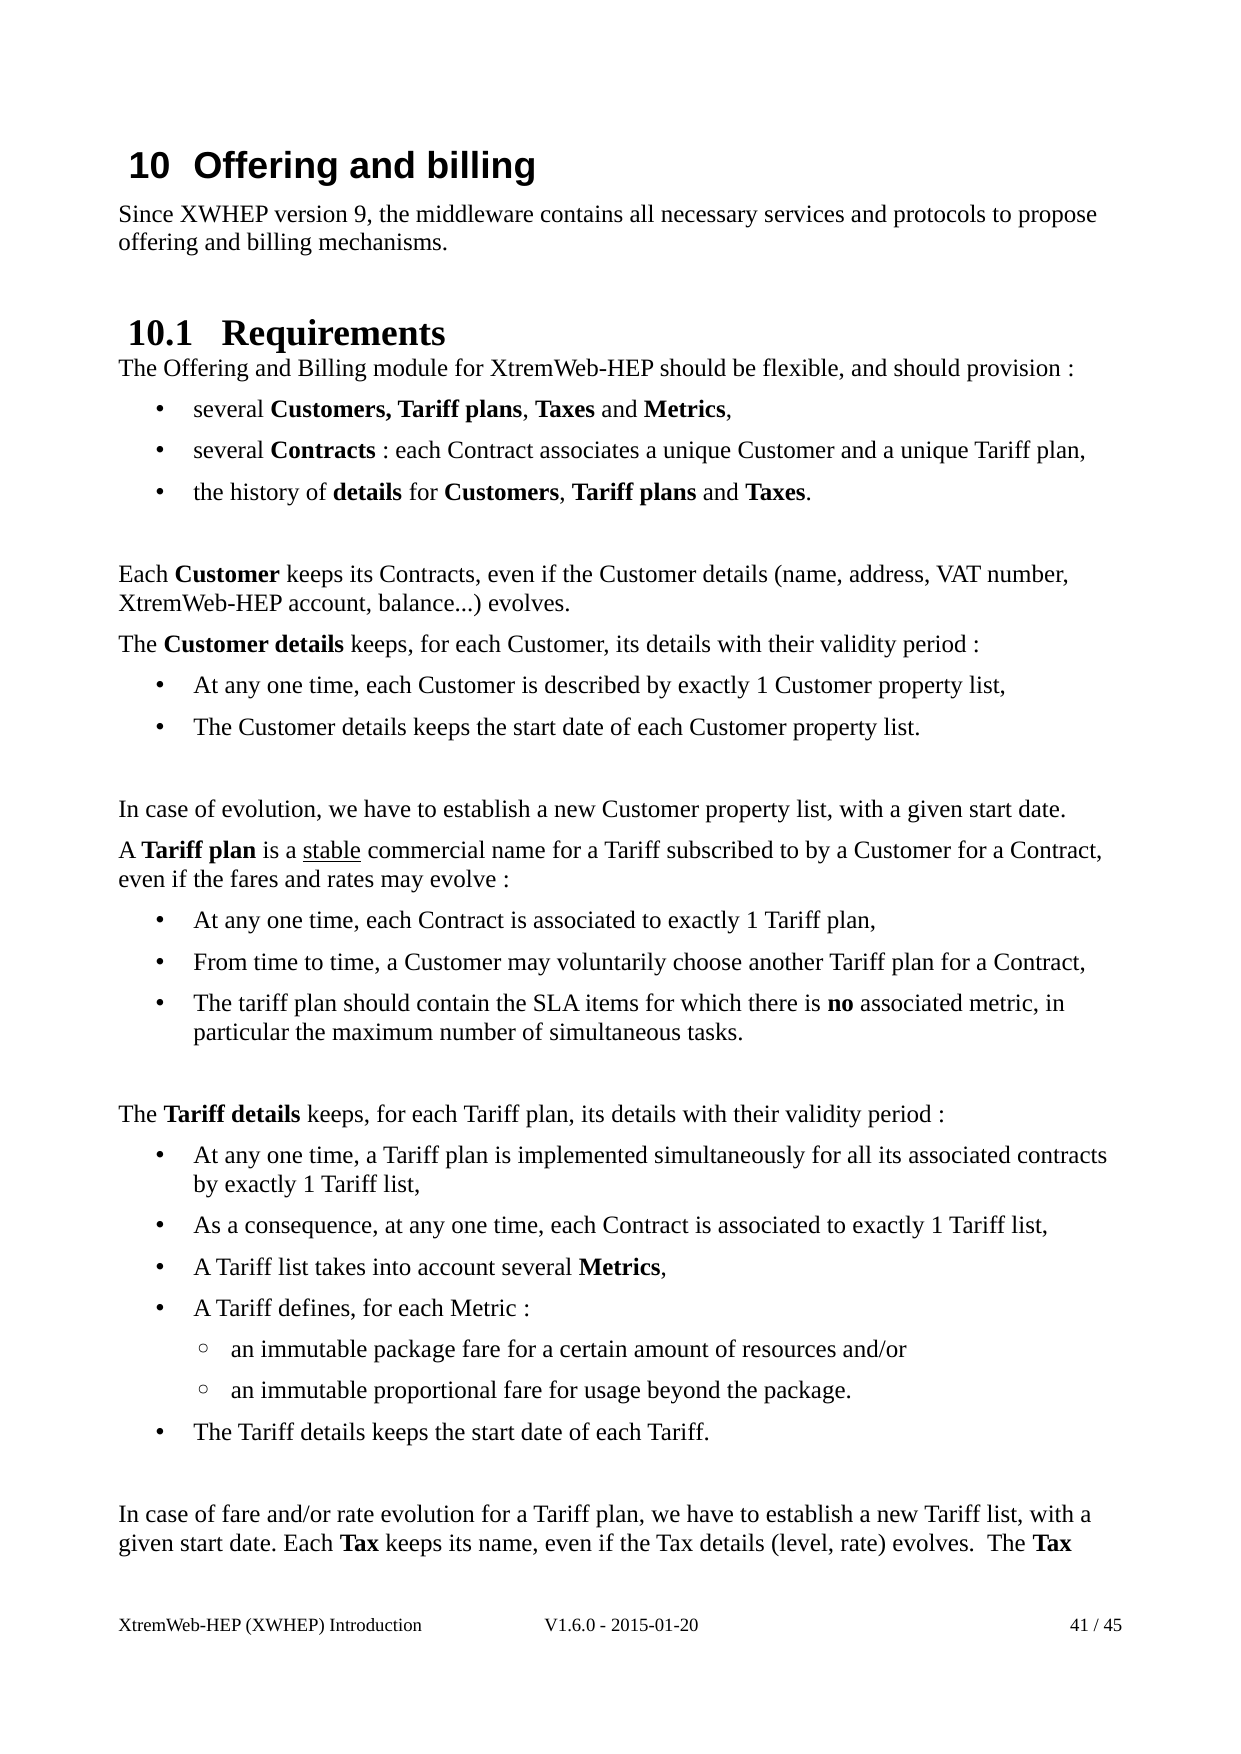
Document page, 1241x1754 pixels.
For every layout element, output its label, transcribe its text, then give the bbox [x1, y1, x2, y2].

list As a consequence, at any one time, each Contract is associated to exactly 1 Tariff list, [156, 1211, 1122, 1239]
list several Contracts : each Contract associates a unique Customer and a unique Tariff plan, [156, 436, 1122, 464]
subtitle Requirements [118, 310, 1122, 353]
list At any one time, each Customer is described by exactly 1 Customer property list, [156, 671, 1122, 699]
list several Customers, Tariff plans, Taxes and Metrics, [156, 394, 1122, 423]
text Each Customer keeps its Contracts, even if the Customer details (name, address, VAT number, XtremWeb-HEP account, balance...) evolves. [118, 559, 1122, 617]
text The Offering and Billing module for XtremWeb-HEP should be flexible, and should provision : [118, 353, 1122, 382]
subtitle Offering and billing [118, 143, 1122, 186]
text Since XWHEP version 9, the middleware contains all necessary services and protocols to propose offering and billing mechanisms. [118, 199, 1122, 256]
list A Tariff defines, for each Metric : [156, 1293, 1122, 1322]
list an immutable package fare for a certain amount of resources and/or [193, 1334, 1122, 1363]
text In case of fare and/or rate evolution for a Tariff plan, we have to establish a new Tariff list, with a given start date. Each Tax keeps its name, even if the Tax details (level, rate) evolves. The Tax [118, 1499, 1122, 1557]
list an immutable proportional fare for usage beyond the package. [193, 1376, 1122, 1404]
list The Tariff details keeps the start date of each Tariff. [156, 1417, 1122, 1446]
text A Tariff plan is a stable commercial name for a Tariff subscribed to by a Customer for a Contract, even if the fares and rates may evolve : [118, 836, 1122, 893]
list At any one time, a Tariff plan is implemented simultaneously for all its associated contracts by exactly 1 Tariff list, [156, 1141, 1122, 1198]
list the history of details for Customers, Tariff plans and Taxes. [156, 477, 1122, 506]
list From time to time, a Customer may voluntarily choose another Tariff plan for a Contract, [156, 947, 1122, 976]
text The Customer details keeps, for each Customer, its details with their validity period : [118, 629, 1122, 658]
list A Tariff list takes into account several Metrics, [156, 1252, 1122, 1281]
list The Customer details keeps the start date of each Customer property list. [156, 712, 1122, 741]
list The tariff plan should contain the SLA items for which there is no associated metric, in particular the maximum number of simultaneous tasks. [156, 988, 1122, 1046]
text In case of evolution, we have to establish a new Customer property list, with a given start date. [118, 794, 1122, 823]
list At any one time, each Contract is associated to exactly 1 Tariff plan, [156, 906, 1122, 934]
text The Tariff details keeps, for each Tariff plan, its details with their validity period : [118, 1099, 1122, 1128]
